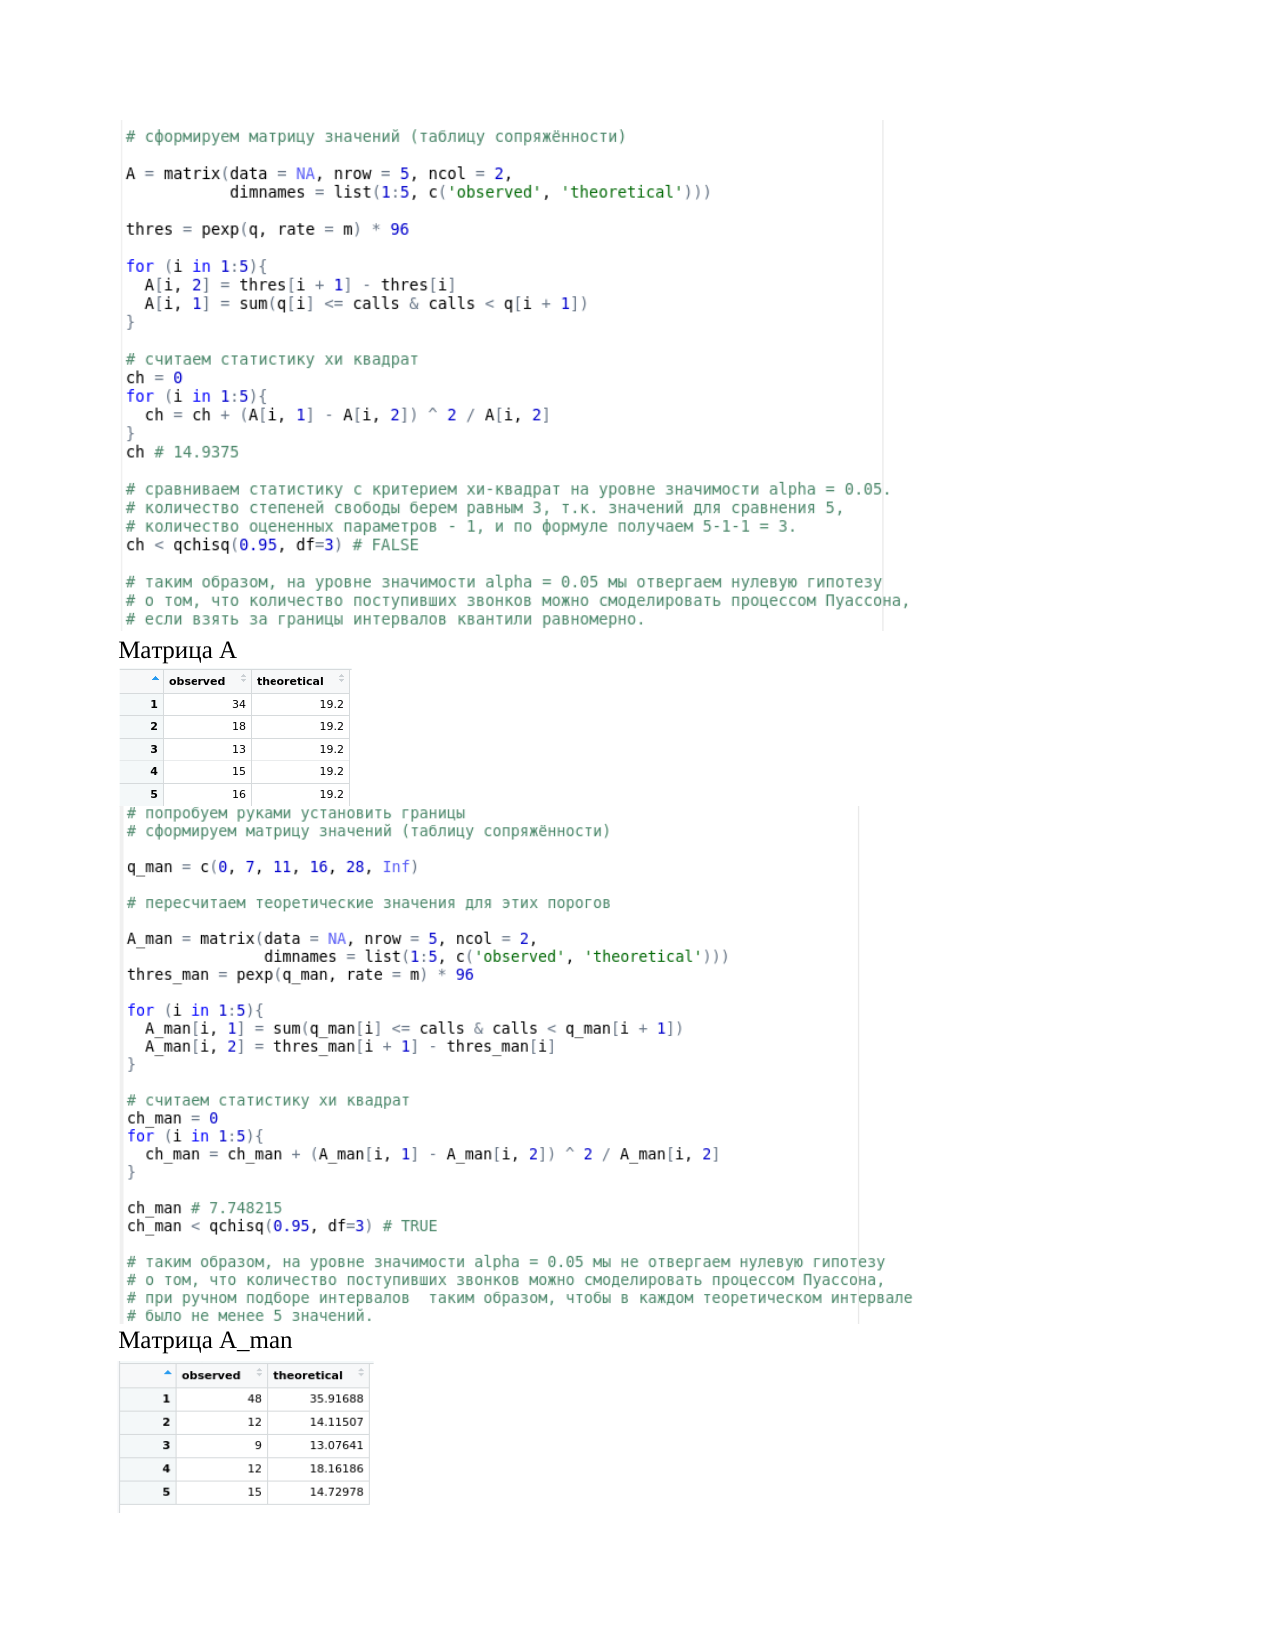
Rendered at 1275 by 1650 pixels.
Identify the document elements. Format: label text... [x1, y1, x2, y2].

picture [119, 668, 923, 1324]
text Матрица А [118, 636, 1157, 664]
text Матрица А_man [118, 1326, 1157, 1354]
picture [117, 1361, 374, 1513]
picture [120, 120, 926, 631]
